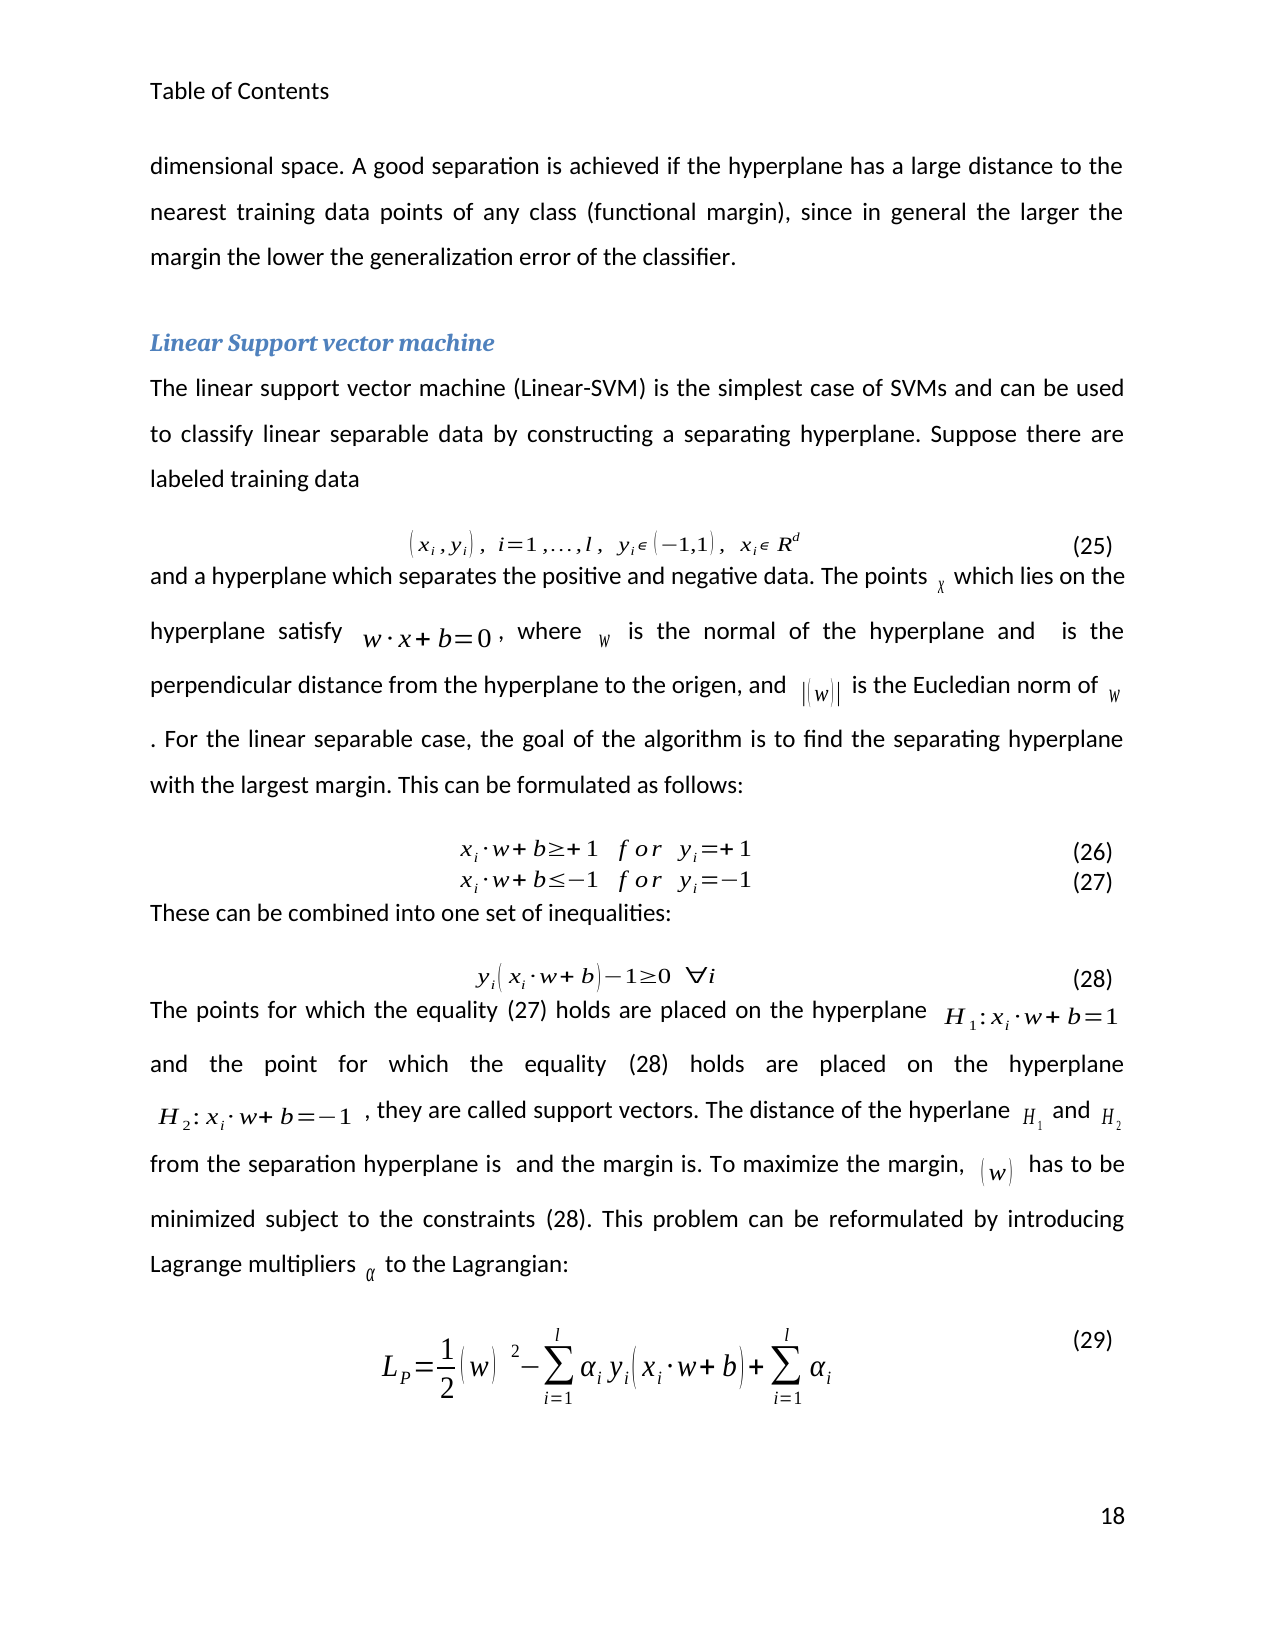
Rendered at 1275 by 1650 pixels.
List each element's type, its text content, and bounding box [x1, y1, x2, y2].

table_header (26) [1061, 836, 1147, 866]
text dimensional space. A good separation is achieved if the hyperplane has a large distance to the nearest training data points of any class (functional margin), since in general the larger the margin the lower the generalization error of the classifier. [150, 150, 1125, 272]
table_cell [150, 866, 1061, 897]
text The linear support vector machine (Linear-SVM) is the simplest case of SVMs and can be used to classify linear separable data by constructing a separating hyperplane. Suppose there are labeled training data [150, 372, 1125, 494]
text The points for which the equality (27) holds are placed on the hyperplane and the point for which the equality (28) holds are placed on the hyperplane , they are called support vectors. The distance of the hyperlane and from the separation hyperplane is and the margin is. To maximize the margin, has to be minimized subject to the constraints (28). This problem can be reformulated by introducing Lagrange multipliers to the Lagrangian: [150, 994, 1125, 1288]
table_cell (27) [1061, 866, 1147, 897]
text and a hyperplane which separates the positive and negative data. The points which lies on the hyperplane satisfy , where is the normal of the hyperplane and is the perpendicular distance from the hyperplane to the origen, and is the Eucledian norm of . For the linear separable case, the goal of the algorithm is to find the separating hyperplane with the largest margin. This can be formulated as follows: [150, 561, 1125, 800]
table_header (28) [1061, 964, 1147, 994]
table_header [150, 836, 1061, 866]
subtitle Linear Support vector machine [150, 329, 1125, 358]
table_header [150, 964, 1061, 994]
table_header (29) [1061, 1324, 1147, 1408]
table_header [150, 1324, 1061, 1408]
table_header [150, 530, 1061, 561]
text These can be combined into one set of inequalities: [150, 897, 1125, 927]
table_header (25) [1061, 530, 1147, 561]
